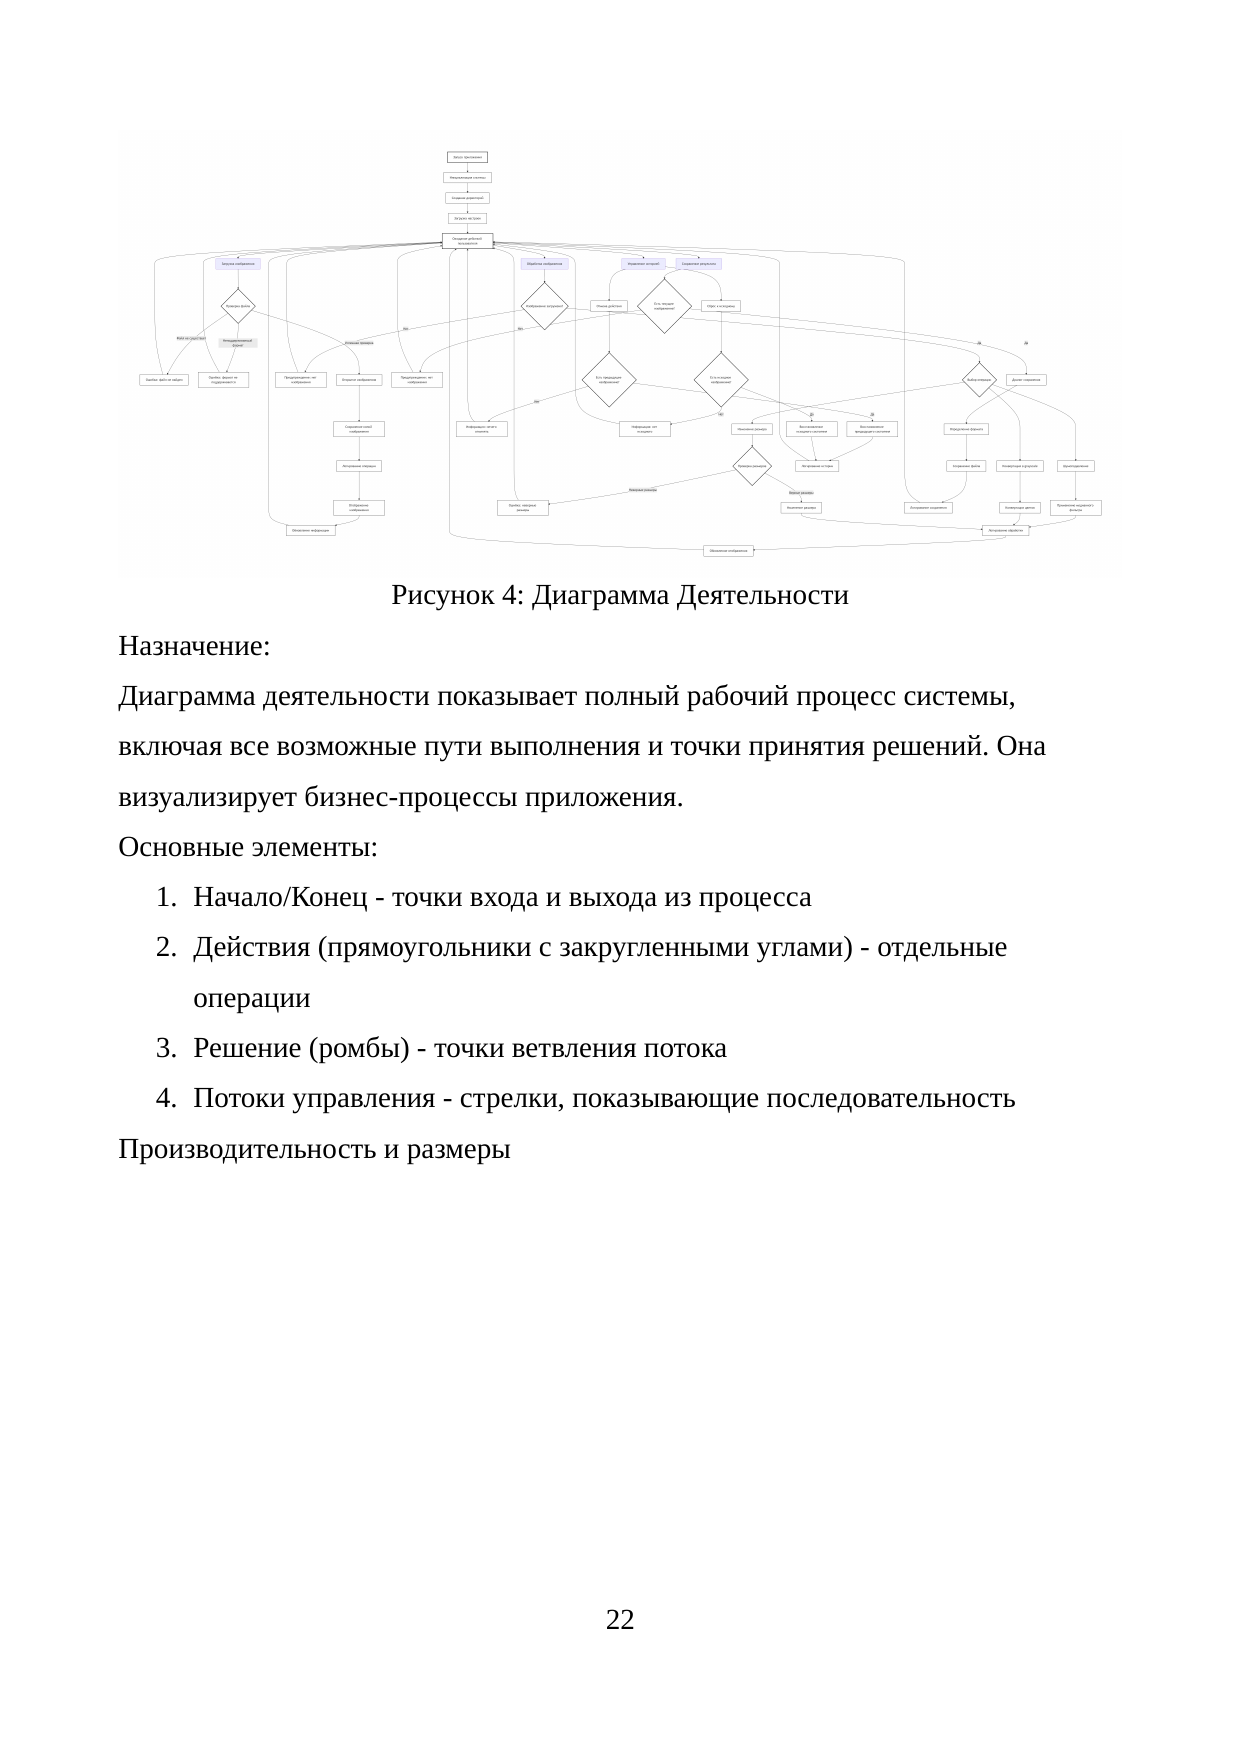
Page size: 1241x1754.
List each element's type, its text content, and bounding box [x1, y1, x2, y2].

text Рисунок 4: Диаграмма Деятельности [118, 578, 1122, 611]
text Производительность и размеры [118, 1131, 1122, 1164]
list Решение (ромбы) - точки ветвления потока [156, 1030, 1122, 1064]
text Основные элементы: [118, 829, 1122, 862]
list Потоки управления - стрелки, показывающие последовательность [156, 1081, 1122, 1114]
list Начало/Конец - точки входа и выхода из процесса [156, 879, 1122, 913]
text Диаграмма деятельности показывает полный рабочий процесс системы, включая все возможные пути выполнения и точки принятия решений. Она визуализирует бизнес-процессы приложения. [118, 678, 1122, 812]
list Действия (прямоугольники с закругленными углами) - отдельные операции [156, 929, 1122, 1013]
text [118, 118, 1122, 130]
text Назначение: [118, 611, 1122, 661]
